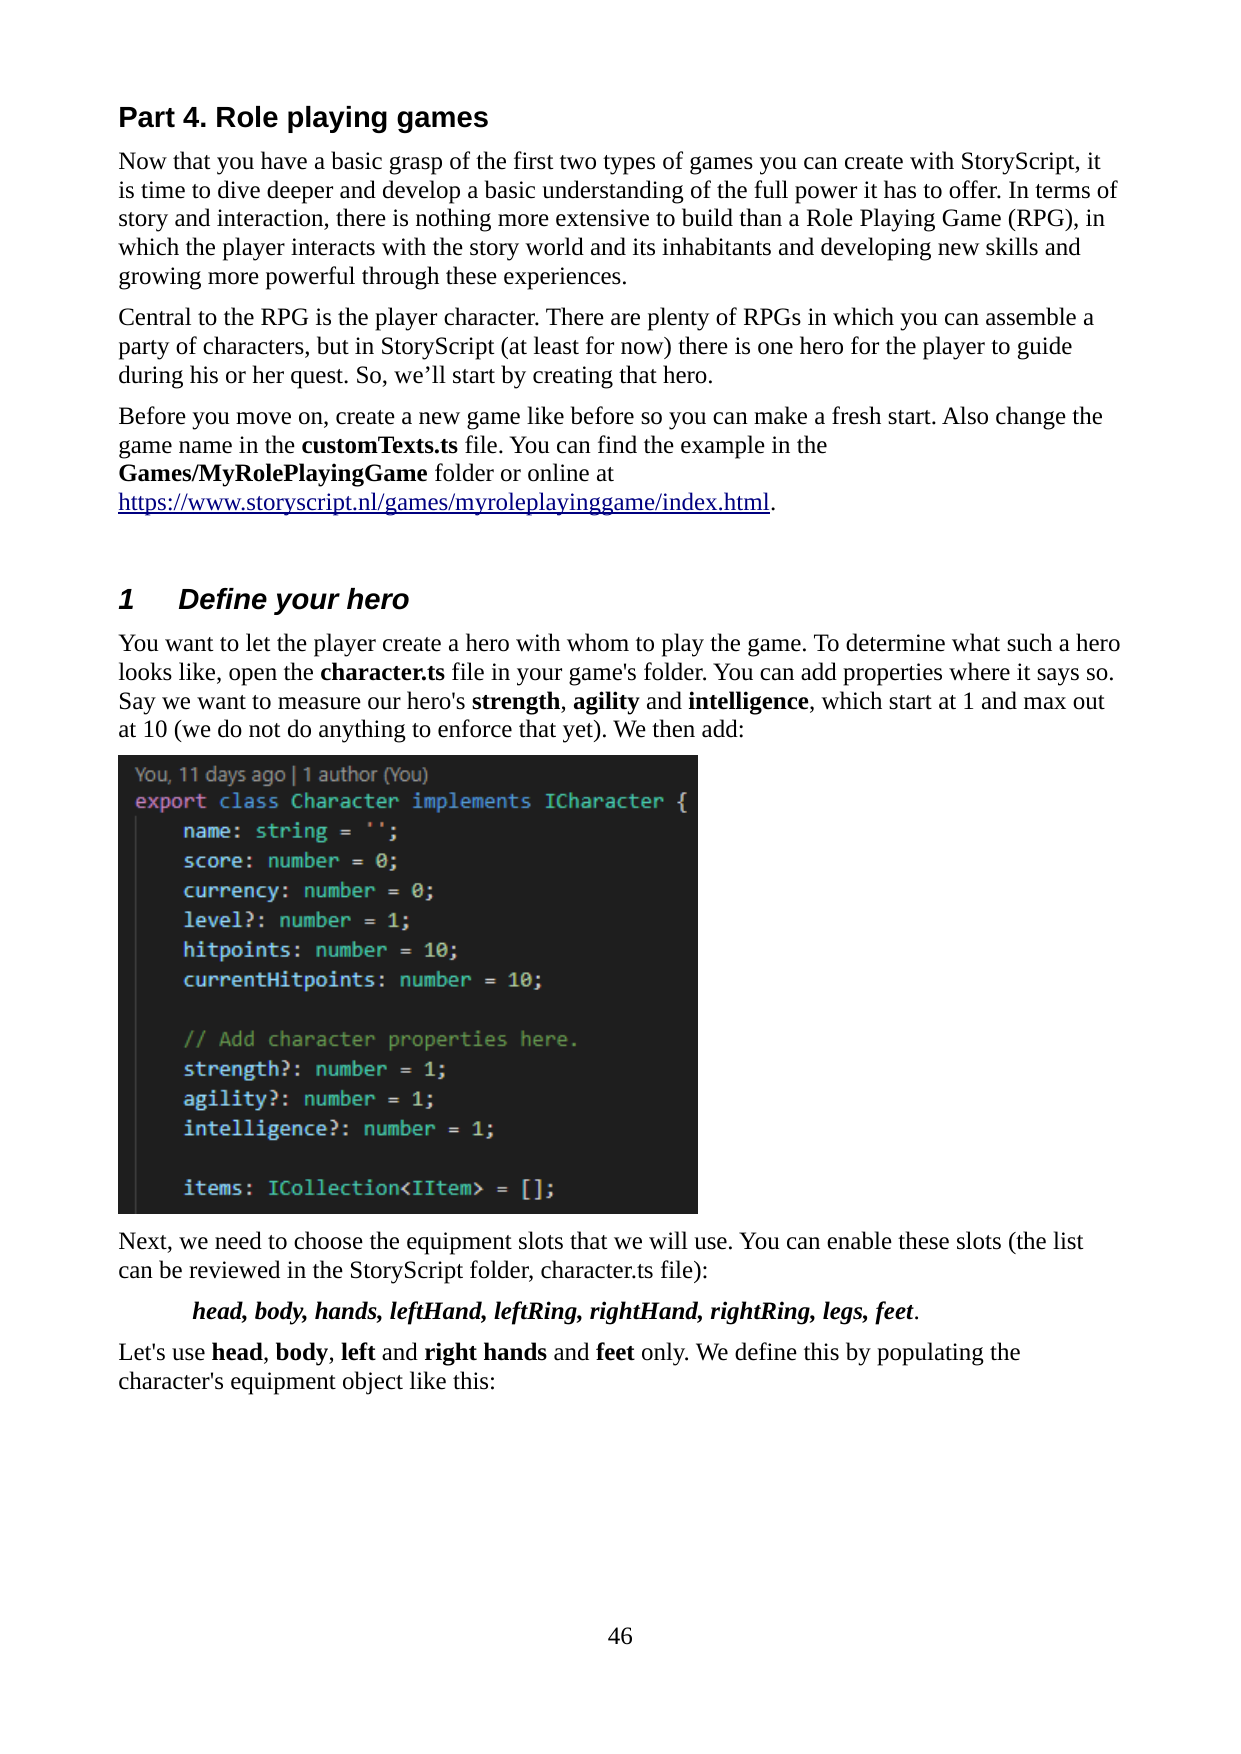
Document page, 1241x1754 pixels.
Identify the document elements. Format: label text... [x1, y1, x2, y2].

text You want to let the player create a hero with whom to play the game. To determine what such a hero looks like, open the character.ts file in your game's folder. You can add properties where it says so. Say we want to measure our hero's strength, agility and intelligence, which start at 1 and max out at 10 (we do not do anything to enforce that yet). We then add: [118, 628, 1122, 743]
text Before you move on, create a new game like before so you can make a fresh start. Also change the game name in the customTexts.ts file. You can find the example in the Games/MyRolePlayingGame folder or online at https://www.storyscript.nl/games/myroleplayinggame/index.html. [118, 401, 1122, 516]
text head, body, hands, leftHand, leftRing, rightHand, rightRing, legs, feet. [118, 1296, 1122, 1325]
text Let's use head, body, left and right hands and feet only. We define this by populating the character's equipment object like this: [118, 1337, 1122, 1395]
text Next, we need to choose the equipment slots that we will use. You can enable these slots (the list can be reviewed in the StoryScript folder, character.ts file): [118, 1226, 1122, 1284]
subtitle Part 4. Role playing games [118, 100, 1122, 133]
text Central to the RPG is the player character. There are plenty of RPGs in which you can assemble a party of characters, but in StoryScript (at least for now) there is one hero for the player to guide during his or her quest. So, we’ll start by creating that hero. [118, 302, 1122, 388]
text Now that you have a basic grasp of the first two types of games you can create with StoryScript, it is time to dive deeper and develop a basic understanding of the full power it has to offer. In terms of story and interaction, there is nothing more extensive to build than a Role Playing Game (RPG), in which the player interacts with the story world and its inhabitants and developing new skills and growing more powerful through these experiences. [118, 146, 1122, 290]
subtitle Define your hero [118, 582, 1122, 616]
